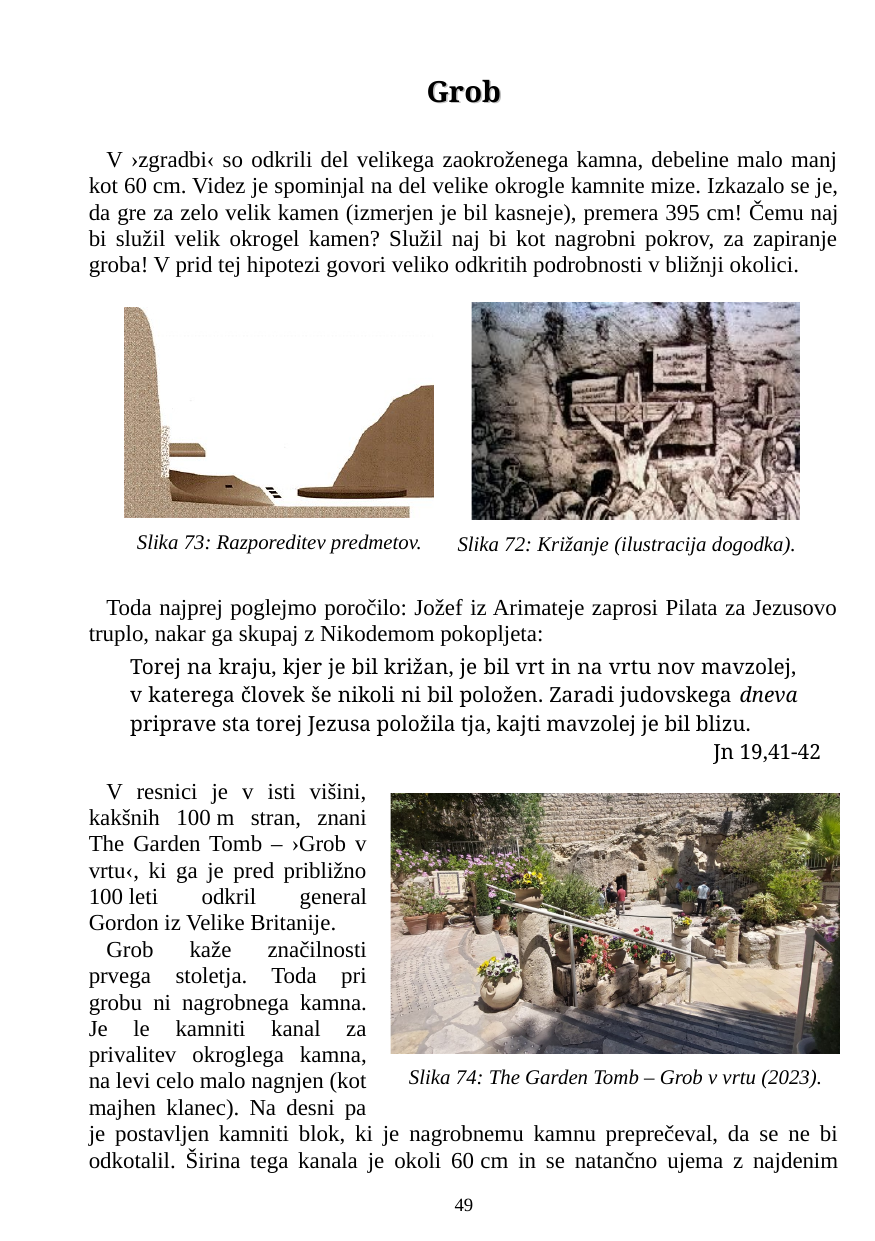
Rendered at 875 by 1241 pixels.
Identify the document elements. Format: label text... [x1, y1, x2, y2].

picture [124, 307, 434, 518]
text Slika 74: The Garden Tomb – Grob v vrtu (2023). [391, 1054, 840, 1089]
text Grob kaže značilnosti prvega stoletja. Toda pri grobu ni nagrobnega kamna. Je le kamniti kanal za privalitev okroglega kamna, na levi celo malo nagnjen (kot majhen klanec). Na desni pa je postavljen kamniti blok, ki je nagrobnemu kamnu preprečeval, da se ne bi odkotalil. Širina tega kanala je okoli 60 cm in se natančno ujema z najdenim [88, 936, 839, 1173]
subtitle Grob [88, 71, 839, 111]
text Torej na kraju, kjer je bil križan, je bil vrt in na vrtu nov mavzolej, v katerega človek še nikoli ni bil položen. Zaradi judovskega dneva priprave sta torej Jezusa položila tja, kajti mavzolej je bil blizu. Jn 19,41-42 [130, 652, 797, 766]
text Toda najprej poglejmo poročilo: Jožef iz Arimateje zaprosi Pilata za Jezusovo truplo, nakar ga skupaj z Nikodemom pokopljeta: [88, 278, 839, 646]
text Slika 73: Razporeditev predmetov. [127, 518, 431, 554]
text Slika 72: Križanje (ilustracija dogodka). [453, 303, 800, 556]
text V resnici je v isti višini, kakšnih 100 m stran, znani The Garden Tomb – ›Grob v vrtu‹, ki ga je pred približno 100 leti odkril general Gordon iz Velike Britanije. [88, 778, 839, 936]
picture [471, 302, 800, 520]
text V ›zgradbi‹ so odkrili del velikega zaokroženega kamna, debeline malo manj kot 60 cm. Videz je spominjal na del velike okrogle kamnite mize. Izkazalo se je, da gre za zelo velik kamen (izmerjen je bil kasneje), premera 395 cm! Čemu naj bi služil velik okrogel kamen? Služil naj bi kot nagrobni pokrov, za zapiranje groba! V prid tej hipotezi govori veliko odkritih podrobnosti v bližnji okolici. [88, 146, 839, 278]
picture [390, 793, 840, 1054]
